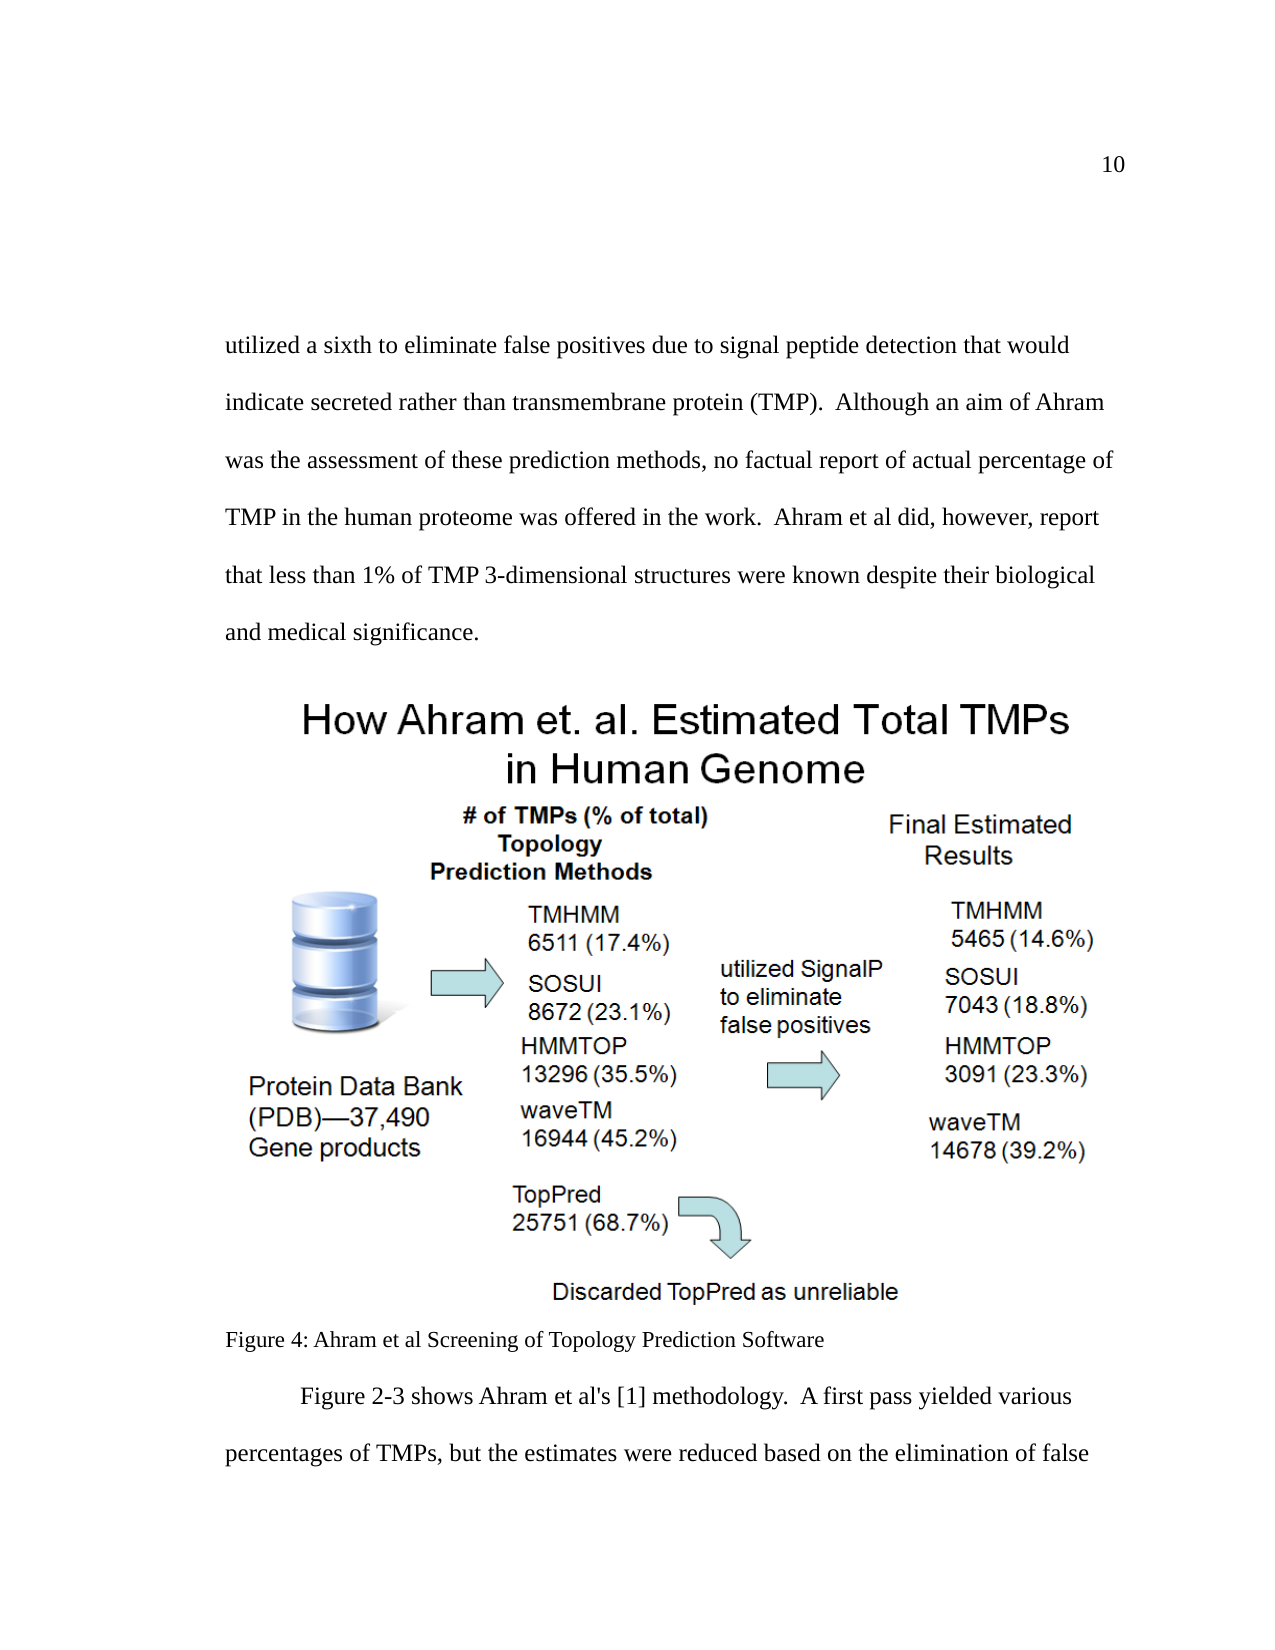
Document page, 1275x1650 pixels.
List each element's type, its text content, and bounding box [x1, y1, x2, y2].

text Figure 2-3 shows Ahram et al's [1] methodology. A first pass yielded various percentages of TMPs, but the estimates were reduced based on the elimination of false [225, 1381, 1125, 1467]
text Figure 4: Ahram et al Screening of Topology Prediction Software [225, 1327, 1118, 1352]
picture [225, 675, 1118, 1327]
text utilized a sixth to eliminate false positives due to signal peptide detection that would indicate secreted rather than transmembrane protein (TMP). Although an aim of Ahram was the assessment of these prediction methods, no factual report of actual percentage of TMP in the human proteome was offered in the work. Ahram et al did, however, report that less than 1% of TMP 3-dimensional structures were known despite their biological and medical significance. [225, 330, 1125, 646]
